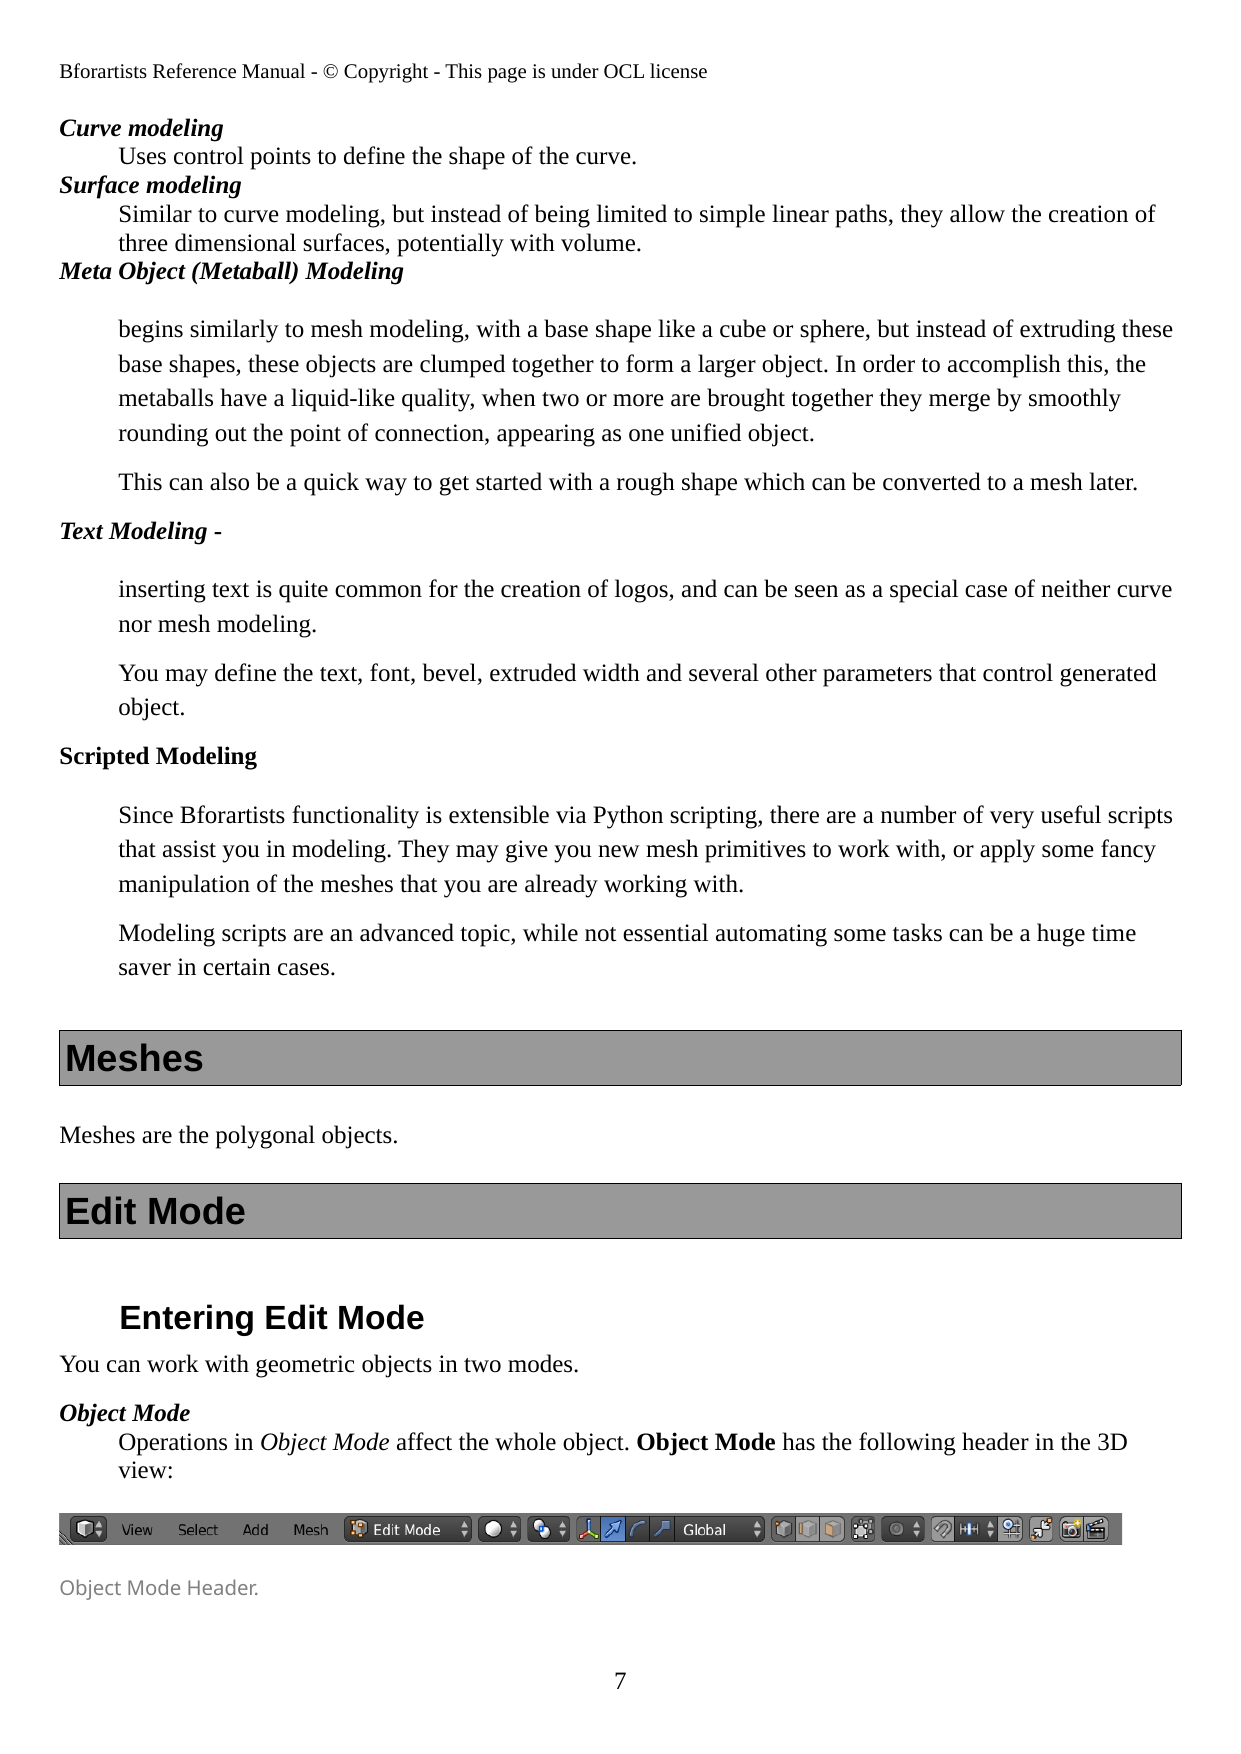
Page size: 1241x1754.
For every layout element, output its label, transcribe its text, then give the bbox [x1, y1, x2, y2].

list Operations in Object Mode affect the whole object. Object Mode has the following header in the 3D view: [118, 1427, 1181, 1484]
subtitle Meta Object (Metaball) Modeling [59, 256, 1181, 285]
text This can also be a quick way to get started with a rough shape which can be converted to a mesh later. [118, 467, 1181, 496]
picture [59, 1513, 1123, 1545]
subtitle Surface modeling [59, 170, 1181, 199]
text Meshes are the polygonal objects. [59, 1120, 1181, 1148]
subtitle Entering Edit Mode [59, 1259, 1181, 1336]
table_header Edit Mode [60, 1184, 1181, 1238]
text You may define the text, font, bevel, extruded width and several other parameters that control generated object. [118, 658, 1181, 721]
text You can work with geometric objects in two modes. [59, 1349, 1181, 1378]
list Uses control points to define the shape of the curve. [118, 141, 1181, 170]
table_header Meshes [60, 1031, 1181, 1085]
text inserting text is quite common for the creation of logos, and can be seen as a special case of neither curve nor mesh modeling. [118, 574, 1181, 638]
list Similar to curve modeling, but instead of being limited to simple linear paths, they allow the creation of three dimensional surfaces, potentially with volume. [118, 199, 1181, 256]
subtitle Scripted Modeling [59, 741, 1181, 770]
text Object Mode Header. [59, 1570, 1181, 1601]
subtitle Object Mode [59, 1398, 1181, 1427]
subtitle Text Modeling - [59, 516, 1181, 545]
text Modeling scripts are an advanced topic, while not essential automating some tasks can be a huge time saver in certain cases. [118, 918, 1181, 981]
subtitle Curve modeling [59, 113, 1181, 141]
text begins similarly to mesh modeling, with a base shape like a cube or sphere, but instead of extruding these base shapes, these objects are clumped together to form a larger object. In order to accomplish this, the metaballs have a liquid-like quality, when two or more are brought together they merge by smoothly rounding out the point of connection, appearing as one unified object. [118, 314, 1181, 447]
text Since Bforartists functionality is extensible via Python scripting, there are a number of very useful scripts that assist you in modeling. They may give you new mesh primitives to work with, or apply some fancy manipulation of the meshes that you are already working with. [118, 800, 1181, 897]
